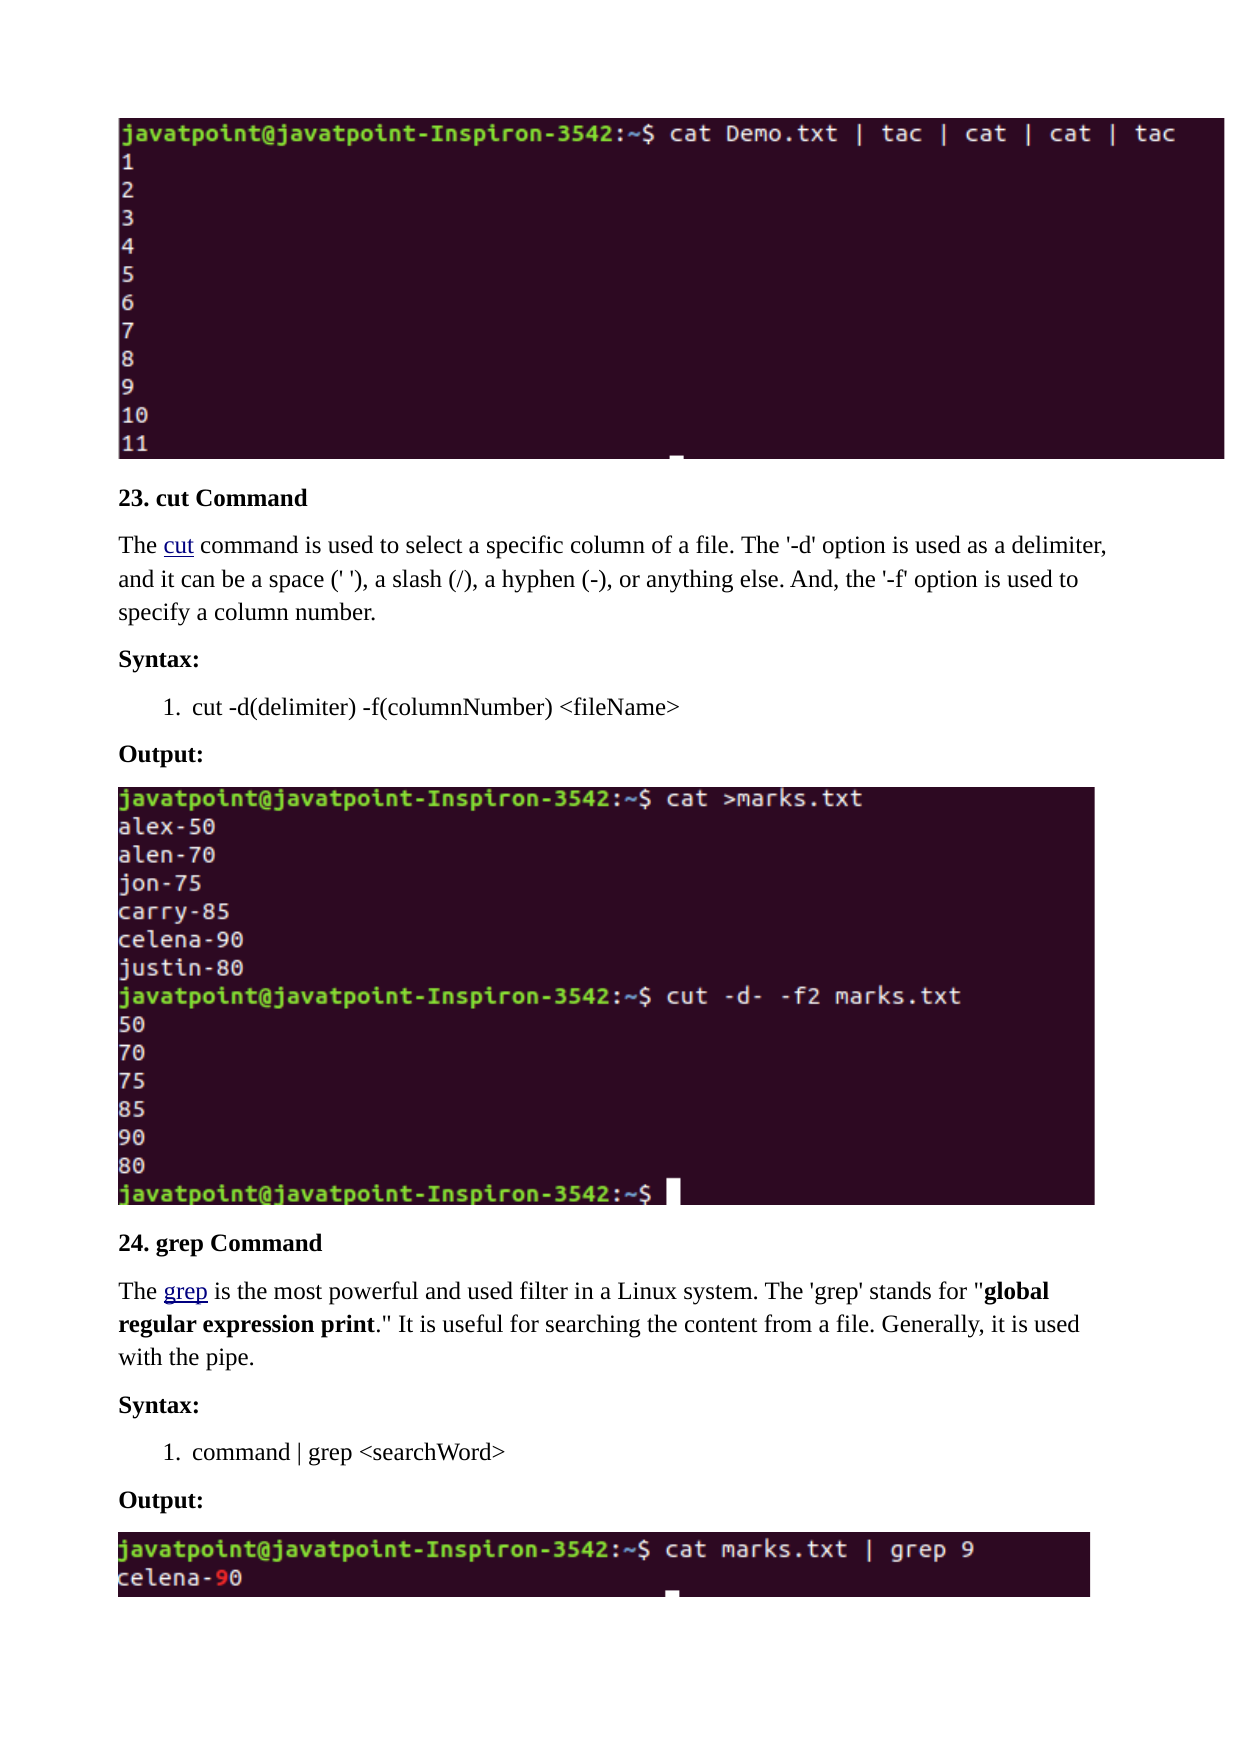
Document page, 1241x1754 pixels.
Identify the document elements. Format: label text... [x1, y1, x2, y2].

text The grep is the most powerful and used filter in a Linux system. The 'grep' stands for "global regular expression print." It is useful for searching the content from a file. Generally, it is used with the pipe. [118, 1276, 1122, 1371]
text Output: [118, 739, 1122, 768]
list cut -d(delimiter) -f(columnNumber) <fileName> [162, 692, 1122, 721]
list command | grep <searchWord> [162, 1437, 1122, 1466]
picture [118, 118, 1225, 459]
text The cut command is used to select a specific column of a file. The '-d' option is used as a delimiter, and it can be a space (' '), a slash (/), a hyphen (-), or anything else. And, the '-f' option is used to specify a column number. [118, 531, 1122, 625]
text 24. grep Command [118, 1228, 1122, 1257]
text Output: [118, 1485, 1122, 1514]
text Syntax: [118, 1390, 1122, 1418]
picture [118, 787, 1095, 1205]
text Syntax: [118, 644, 1122, 673]
text 23. cut Command [118, 483, 1122, 512]
picture [118, 1532, 1091, 1597]
